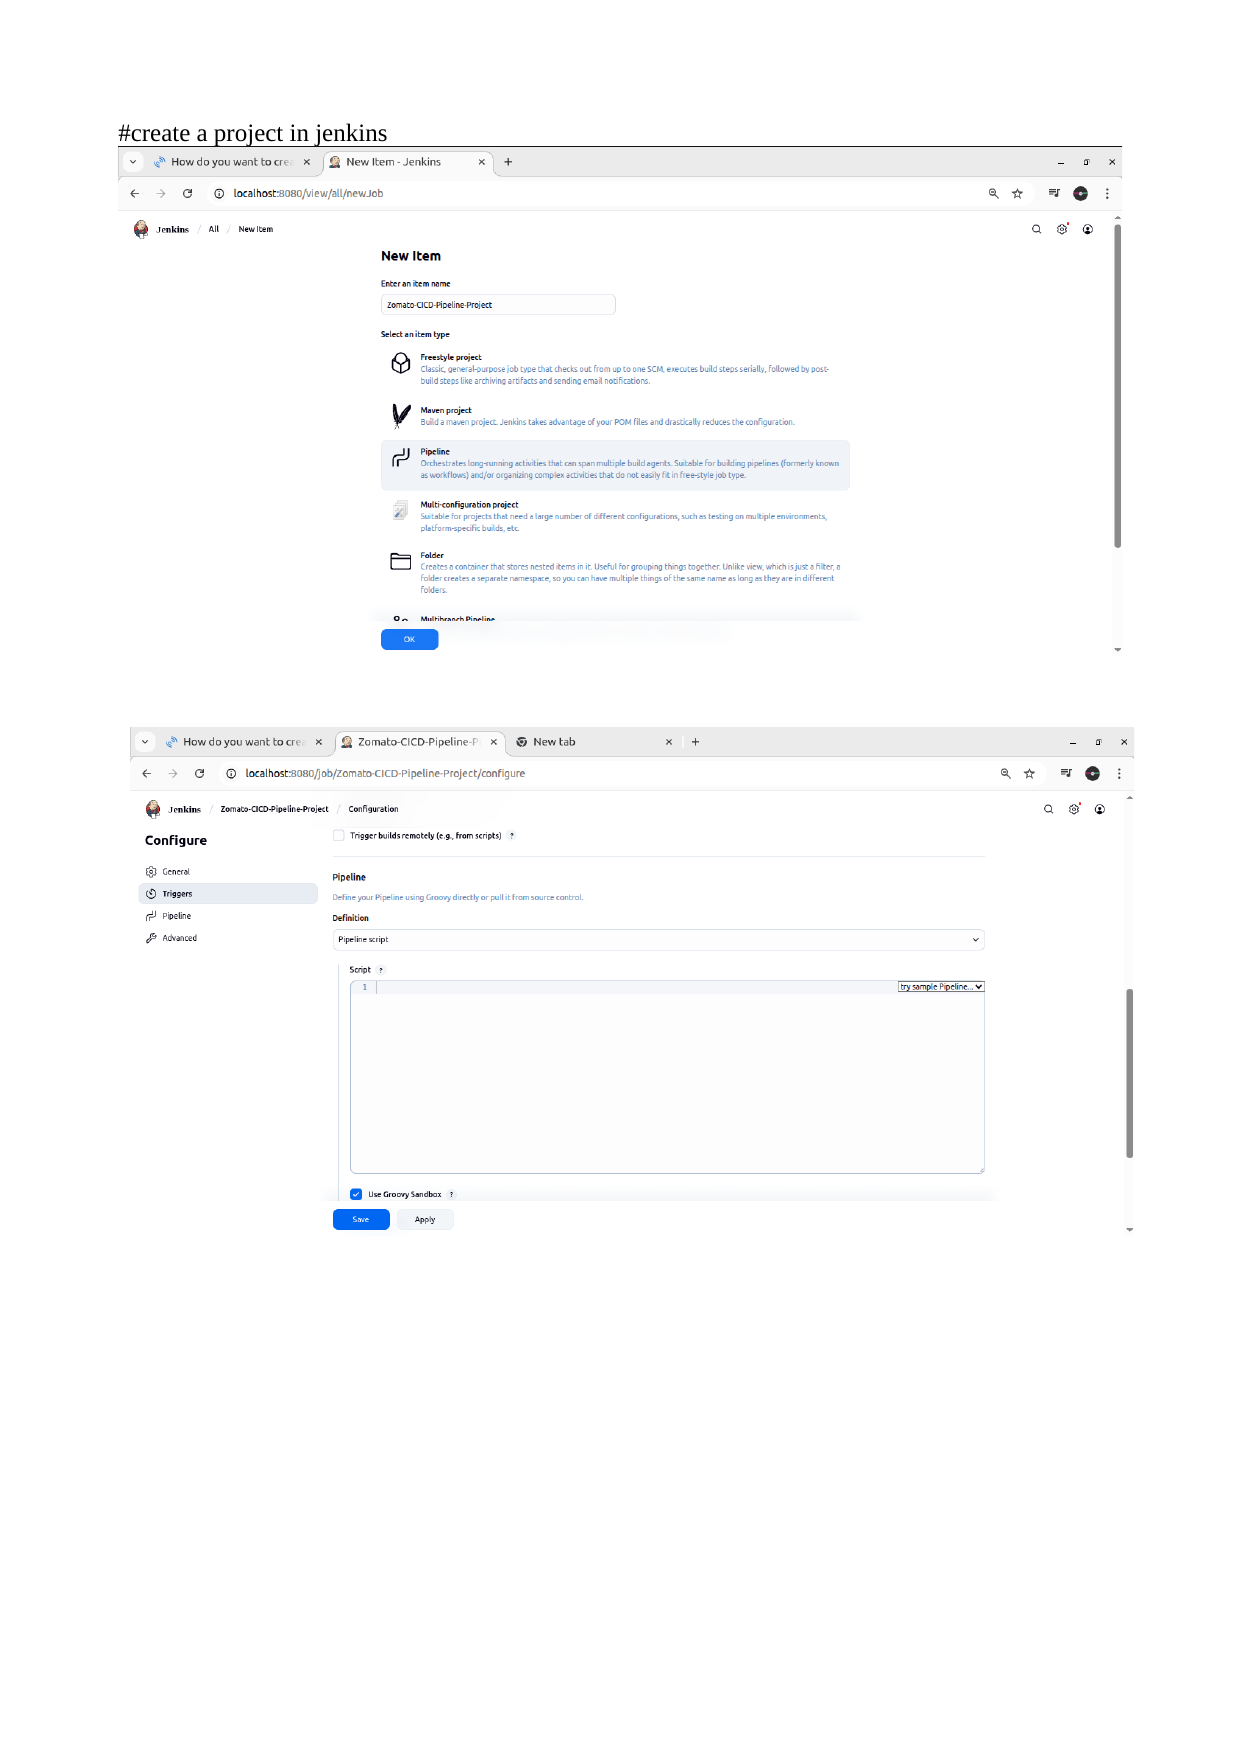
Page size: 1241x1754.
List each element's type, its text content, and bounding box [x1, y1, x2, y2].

text #create a project in jenkins [118, 118, 1122, 146]
picture [118, 146, 1123, 656]
picture [130, 727, 1135, 1236]
